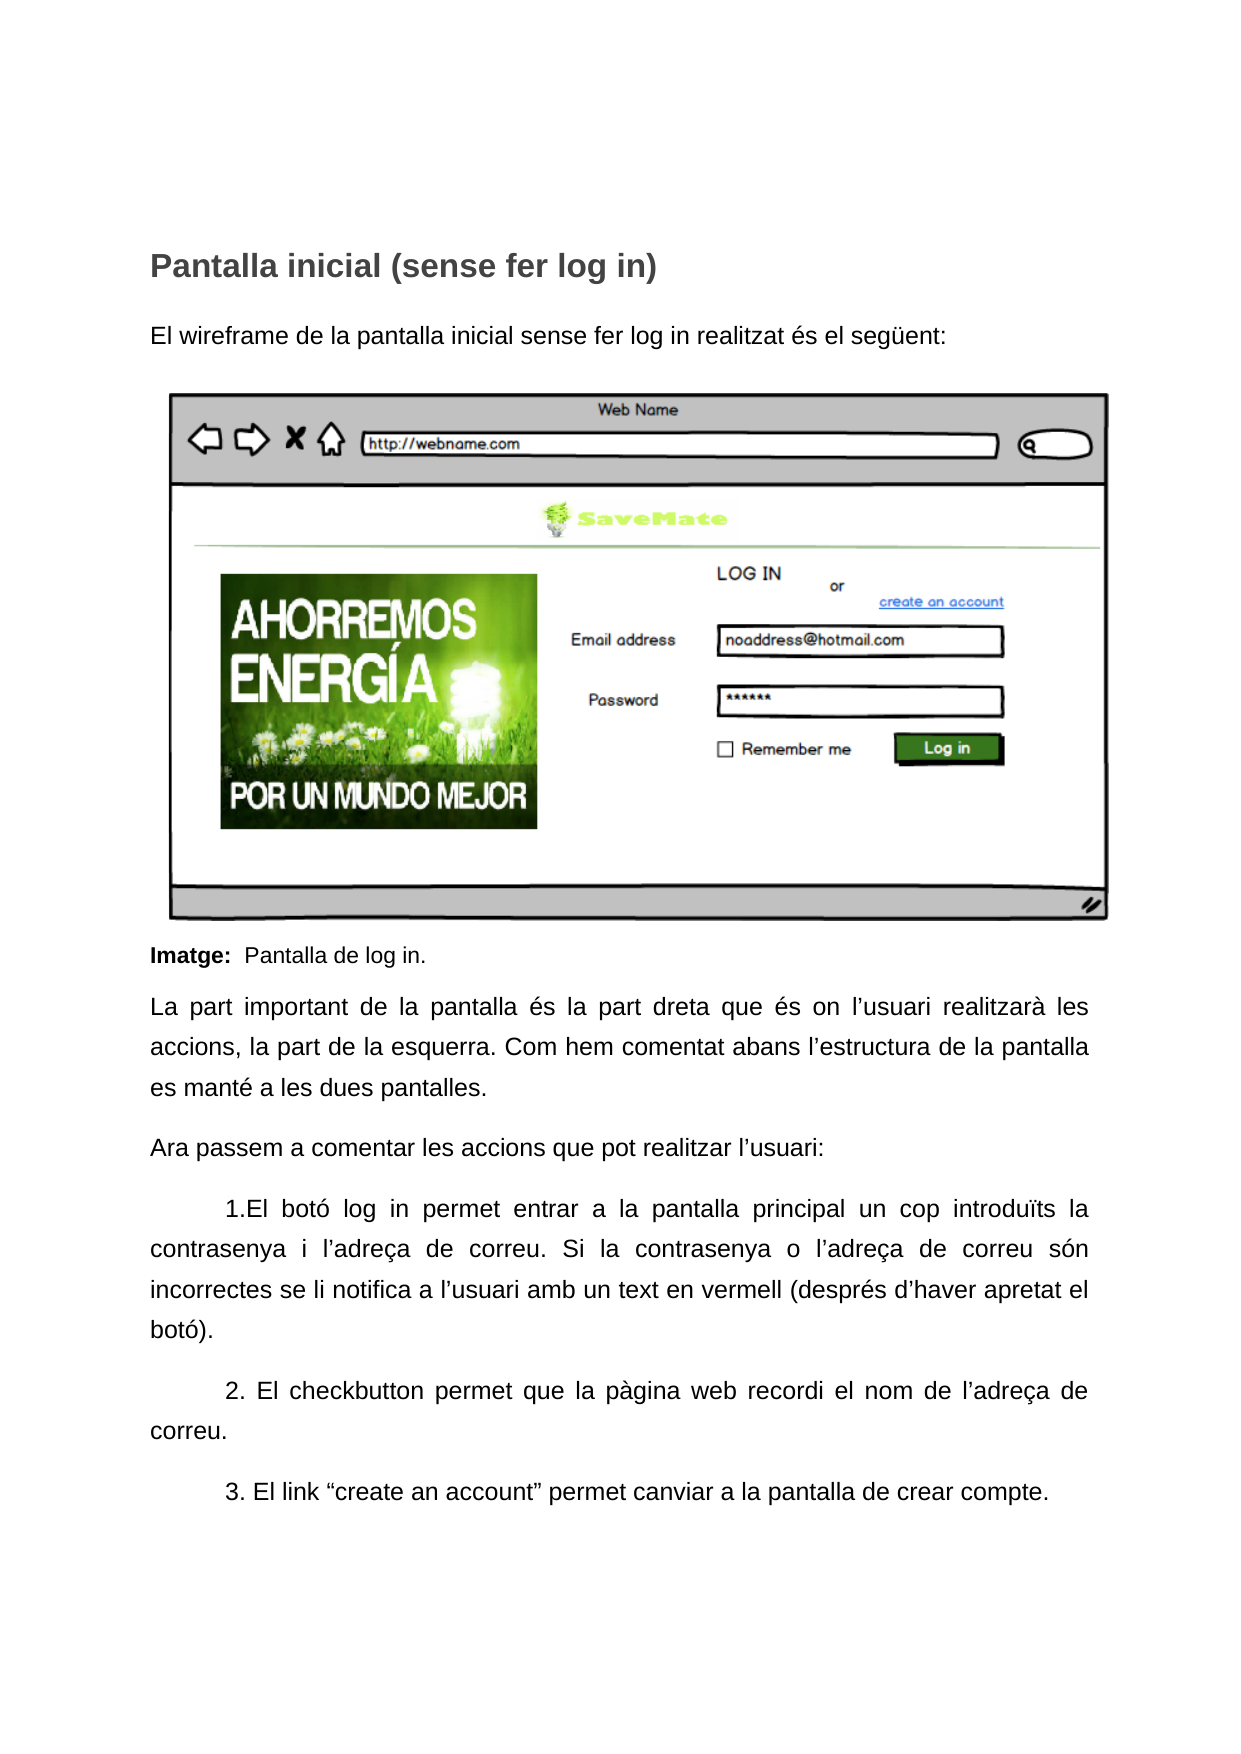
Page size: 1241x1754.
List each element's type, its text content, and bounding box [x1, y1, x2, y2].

text Ara passem a comentar les accions que pot realitzar l’usuari: [150, 1134, 1091, 1162]
text 3. El link “create an account” permet canviar a la pantalla de crear compte. [150, 1477, 1091, 1505]
subtitle Pantalla inicial (sense fer log in) [150, 247, 1091, 285]
picture [168, 393, 1109, 921]
text 1.El botó log in permet entrar a la pantalla principal un cop introduïts la contrasenya i l’adreça de correu. Si la contrasenya o l’adreça de correu són incorrectes se li notifica a l’usuari amb un text en vermell (després d’haver apretat el botó). [150, 1195, 1091, 1343]
text La part important de la pantalla és la part dreta que és on l’usuari realitzarà les accions, la part de la esquerra. Com hem comentat abans l’estructura de la pantalla es manté a les dues pantalles. [150, 993, 1091, 1101]
text Imatge: Pantalla de log in. [150, 943, 1091, 968]
text 2. El checkbutton permet que la pàgina web recordi el nom de l’adreça de correu. [150, 1376, 1091, 1444]
text El wireframe de la pantalla inicial sense fer log in realitzat és el següent: [150, 322, 1091, 350]
